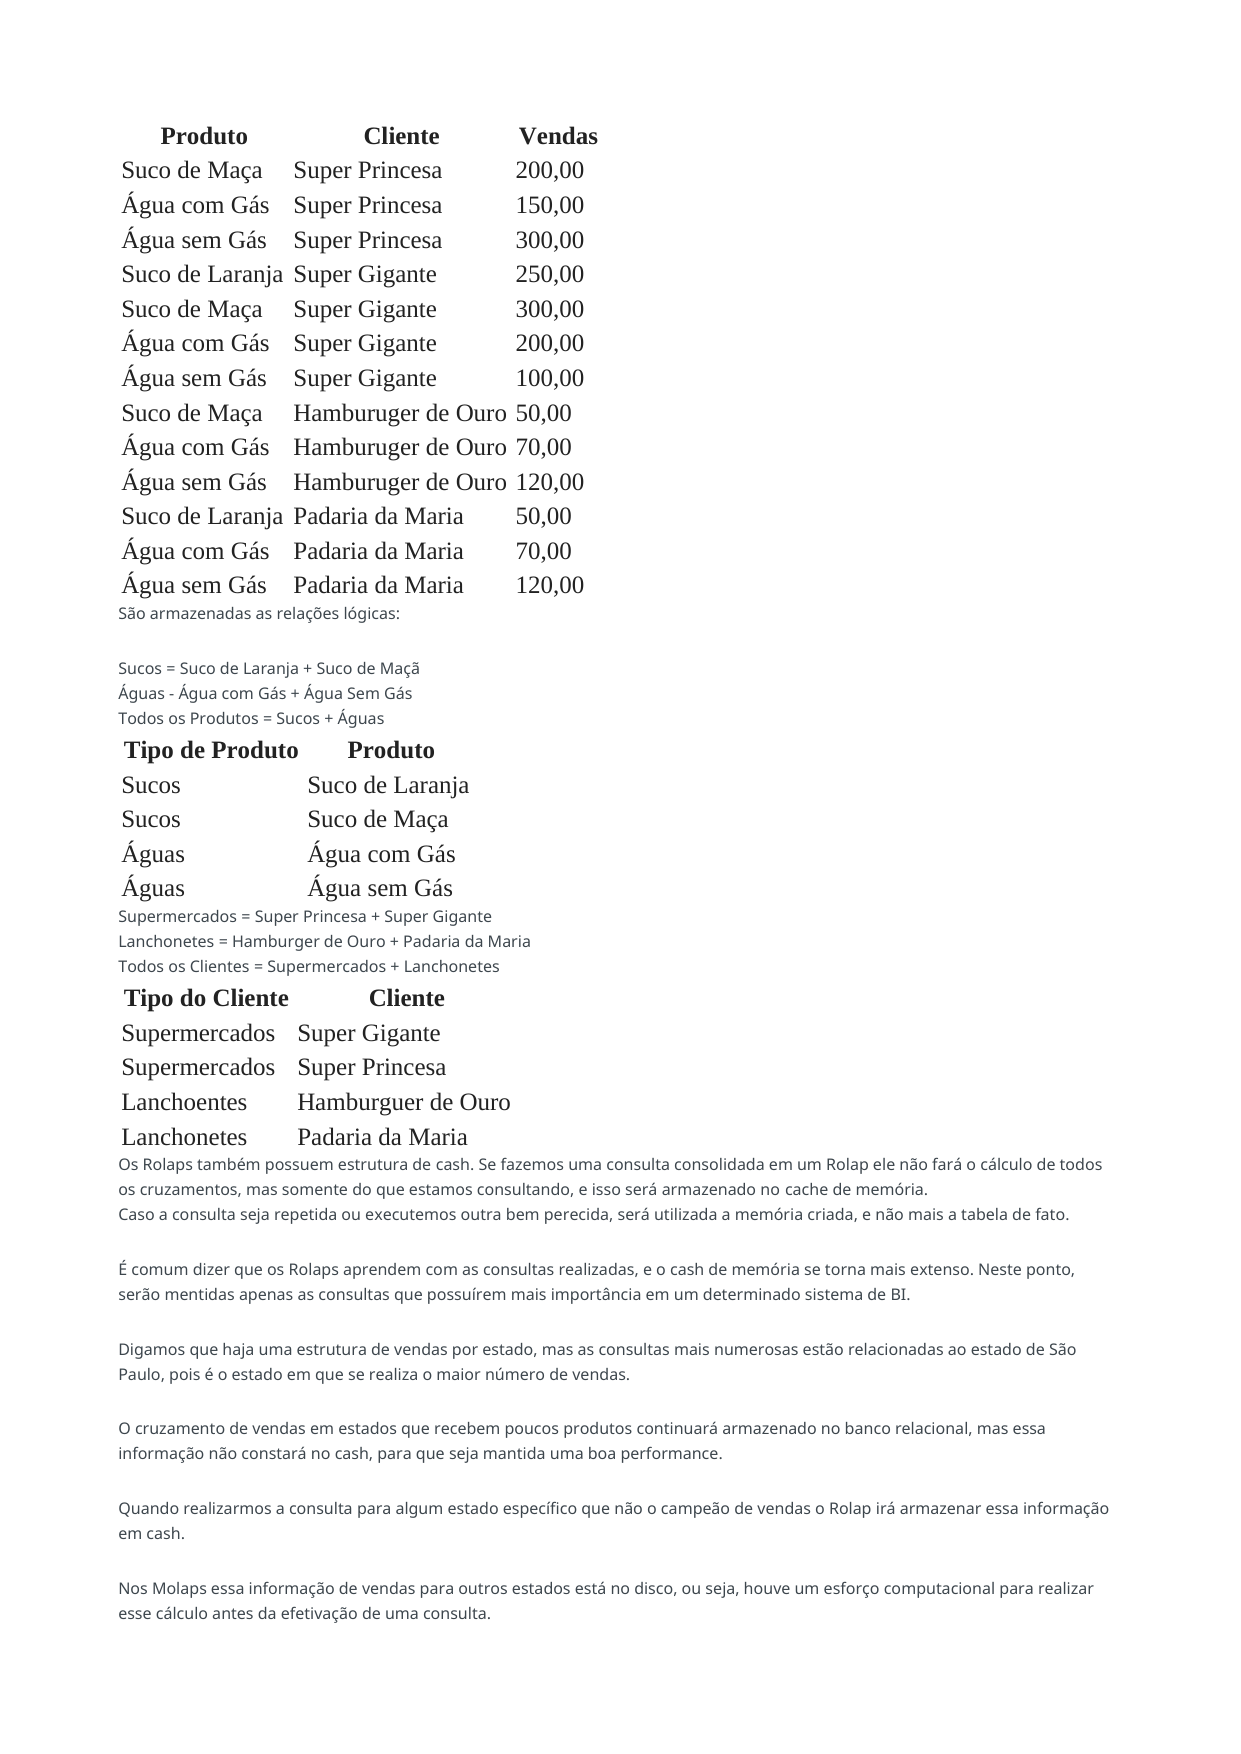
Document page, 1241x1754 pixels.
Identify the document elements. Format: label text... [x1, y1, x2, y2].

text É comum dizer que os Rolaps aprendem com as consultas realizadas, e o cash de memória se torna mais extenso. Neste ponto, serão mentidas apenas as consultas que possuírem mais importância em um determinado sistema de BI. [118, 1258, 1122, 1305]
table_header Cliente [290, 118, 512, 153]
table_cell Águas [118, 871, 304, 905]
table_cell Suco de Laranja [118, 499, 290, 533]
table_cell Sucos [118, 767, 304, 801]
table_cell Água com Gás [118, 187, 290, 222]
table_cell 50,00 [513, 499, 604, 533]
table_cell 250,00 [513, 256, 604, 291]
table_cell Água com Gás [304, 836, 478, 871]
table_cell Hamburuger de Ouro [290, 464, 512, 498]
text Digamos que haja uma estrutura de vendas por estado, mas as consultas mais numerosas estão relacionadas ao estado de São Paulo, pois é o estado em que se realiza o maior número de vendas. [118, 1338, 1122, 1385]
table_cell 300,00 [513, 222, 604, 256]
table_cell Super Princesa [294, 1050, 519, 1084]
text Caso a consulta seja repetida ou executemos outra bem perecida, será utilizada a memória criada, e não mais a tabela de fato. [118, 1203, 1122, 1225]
table_cell Hamburuger de Ouro [290, 429, 512, 464]
table_cell Super Princesa [290, 187, 512, 222]
table_cell Super Gigante [290, 360, 512, 395]
table_cell Super Gigante [290, 256, 512, 291]
table_cell 300,00 [513, 291, 604, 326]
table_header Produto [304, 732, 478, 767]
table_cell 150,00 [513, 187, 604, 222]
table_cell Suco de Maça [118, 395, 290, 429]
table_cell Padaria da Maria [290, 499, 512, 533]
text Nos Molaps essa informação de vendas para outros estados está no disco, ou seja, houve um esforço computacional para realizar esse cálculo antes da efetivação de uma consulta. [118, 1577, 1122, 1624]
text Sucos = Suco de Laranja + Suco de Maçã [118, 657, 1122, 679]
text Quando realizarmos a consulta para algum estado específico que não o campeão de vendas o Rolap irá armazenar essa informação em cash. [118, 1497, 1122, 1544]
text Todos os Produtos = Sucos + Águas [118, 707, 1122, 729]
text São armazenadas as relações lógicas: [118, 602, 1122, 624]
table_cell Água sem Gás [118, 568, 290, 602]
table_cell 200,00 [513, 326, 604, 360]
table_cell Super Princesa [290, 222, 512, 256]
table_cell 100,00 [513, 360, 604, 395]
text Todos os Clientes = Supermercados + Lanchonetes [118, 955, 1122, 977]
table_header Tipo de Produto [118, 732, 304, 767]
table_cell Suco de Maça [118, 153, 290, 187]
table_cell Supermercados [118, 1050, 294, 1084]
text Os Rolaps também possuem estrutura de cash. Se fazemos uma consulta consolidada em um Rolap ele não fará o cálculo de todos os cruzamentos, mas somente do que estamos consultando, e isso será armazenado no cache de memória. [118, 1153, 1122, 1200]
table_cell Super Gigante [294, 1015, 519, 1049]
table_cell Suco de Laranja [118, 256, 290, 291]
text Lanchonetes = Hamburger de Ouro + Padaria da Maria [118, 930, 1122, 952]
table_cell Sucos [118, 801, 304, 836]
table_cell Suco de Maça [304, 801, 478, 836]
text O cruzamento de vendas em estados que recebem poucos produtos continuará armazenado no banco relacional, mas essa informação não constará no cash, para que seja mantida uma boa performance. [118, 1417, 1122, 1464]
table_cell Água com Gás [118, 533, 290, 568]
table_cell Água com Gás [118, 429, 290, 464]
table_cell Suco de Maça [118, 291, 290, 326]
table_cell 200,00 [513, 153, 604, 187]
table_cell Hamburuger de Ouro [290, 395, 512, 429]
text Supermercados = Super Princesa + Super Gigante [118, 905, 1122, 927]
table_cell Padaria da Maria [290, 568, 512, 602]
table_cell Águas [118, 836, 304, 871]
table_cell Lanchoentes [118, 1084, 294, 1119]
table_cell Super Gigante [290, 326, 512, 360]
table_cell Água sem Gás [118, 222, 290, 256]
table_cell 70,00 [513, 533, 604, 568]
table_cell Padaria da Maria [294, 1119, 519, 1153]
table_cell Supermercados [118, 1015, 294, 1049]
table_cell Hamburguer de Ouro [294, 1084, 519, 1119]
table_header Produto [118, 118, 290, 153]
table_header Tipo do Cliente [118, 980, 294, 1015]
table_cell 120,00 [513, 568, 604, 602]
text Águas - Água com Gás + Água Sem Gás [118, 682, 1122, 704]
table_cell Água com Gás [118, 326, 290, 360]
table_cell Super Gigante [290, 291, 512, 326]
table_cell 120,00 [513, 464, 604, 498]
table_cell Água sem Gás [304, 871, 478, 905]
table_cell Suco de Laranja [304, 767, 478, 801]
table_cell 50,00 [513, 395, 604, 429]
table_header Cliente [294, 980, 519, 1015]
table_cell Lanchonetes [118, 1119, 294, 1153]
table_header Vendas [513, 118, 604, 153]
table_cell Água sem Gás [118, 360, 290, 395]
table_cell 70,00 [513, 429, 604, 464]
table_cell Padaria da Maria [290, 533, 512, 568]
table_cell Super Princesa [290, 153, 512, 187]
table_cell Água sem Gás [118, 464, 290, 498]
